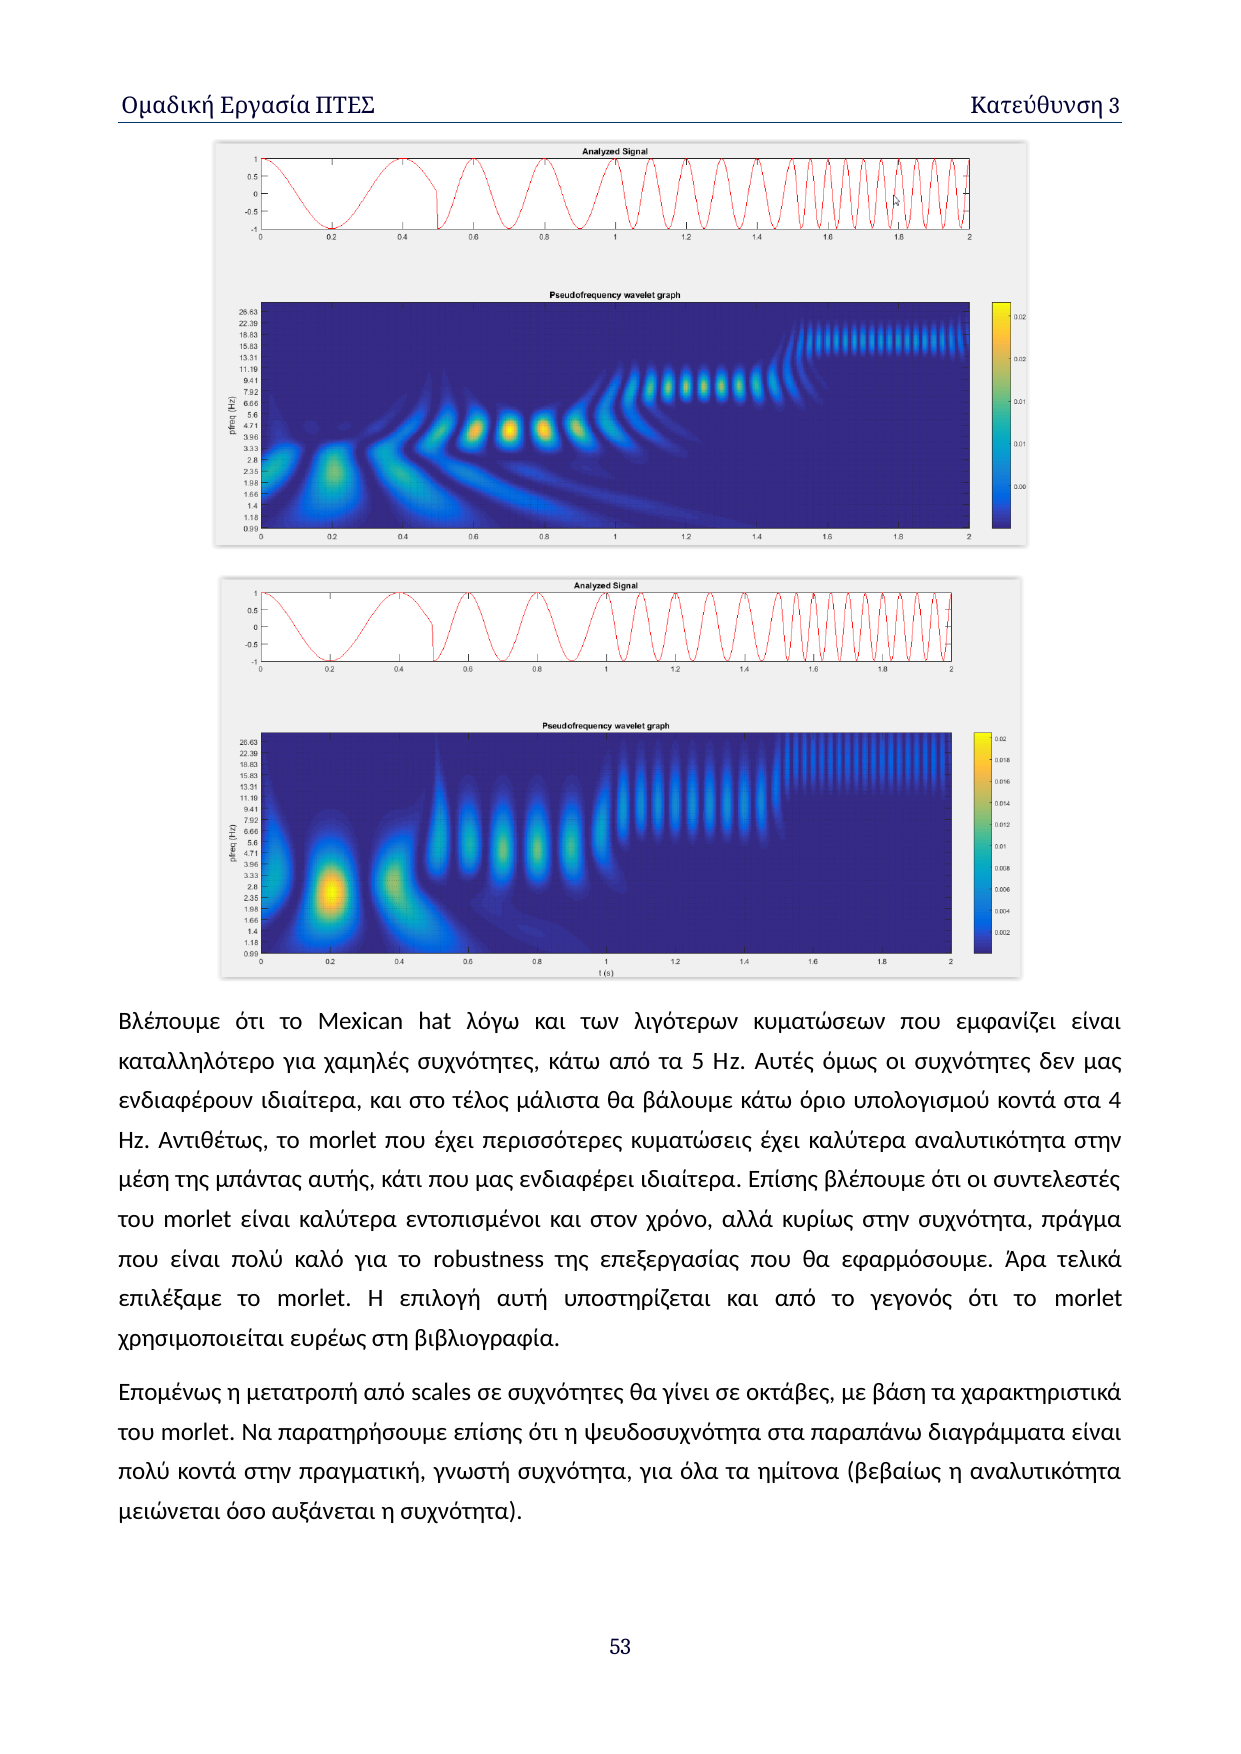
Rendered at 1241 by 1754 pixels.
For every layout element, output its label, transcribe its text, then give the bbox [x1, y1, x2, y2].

picture [209, 137, 1031, 550]
text Επομένως η μετατροπή από scales σε συχνότητες θα γίνει σε οκτάβες, με βάση τα χαρακτηριστικά του morlet. Να παρατηρήσουμε επίσης ότι η ψευδοσυχνότητα στα παραπάνω διαγράμματα είναι πολύ κοντά στην πραγματική, γνωστή συχνότητα, για όλα τα ημίτονα (βεβαίως η αναλυτικότητα μειώνεται όσο αυξάνεται η συχνότητα). [118, 1376, 1122, 1525]
picture [215, 573, 1025, 982]
text Βλέπουμε ότι το Mexican hat λόγω και των λιγότερων κυματώσεων που εμφανίζει είναι καταλληλότερο για χαμηλές συχνότητες, κάτω από τα 5 Ηz. Αυτές όμως οι συχνότητες δεν μας ενδιαφέρουν ιδιαίτερα, και στο τέλος μάλιστα θα βάλουμε κάτω όριο υπολογισμού κοντά στα 4 Hz. Αντιθέτως, το morlet που έχει περισσότερες κυματώσεις έχει καλύτερα αναλυτικότητα στην μέση της μπάντας αυτής, κάτι που μας ενδιαφέρει ιδιαίτερα. Επίσης βλέπουμε ότι οι συντελεστές του morlet είναι καλύτερα εντοπισμένοι και στον χρόνο, αλλά κυρίως στην συχνότητα, πράγμα που είναι πολύ καλό για το robustness της επεξεργασίας που θα εφαρμόσουμε. Άρα τελικά επιλέξαμε το morlet. Η επιλογή αυτή υποστηρίζεται και από το γεγονός ότι το morlet χρησιμοποιείται ευρέως στη βιβλιογραφία. [118, 1005, 1122, 1352]
